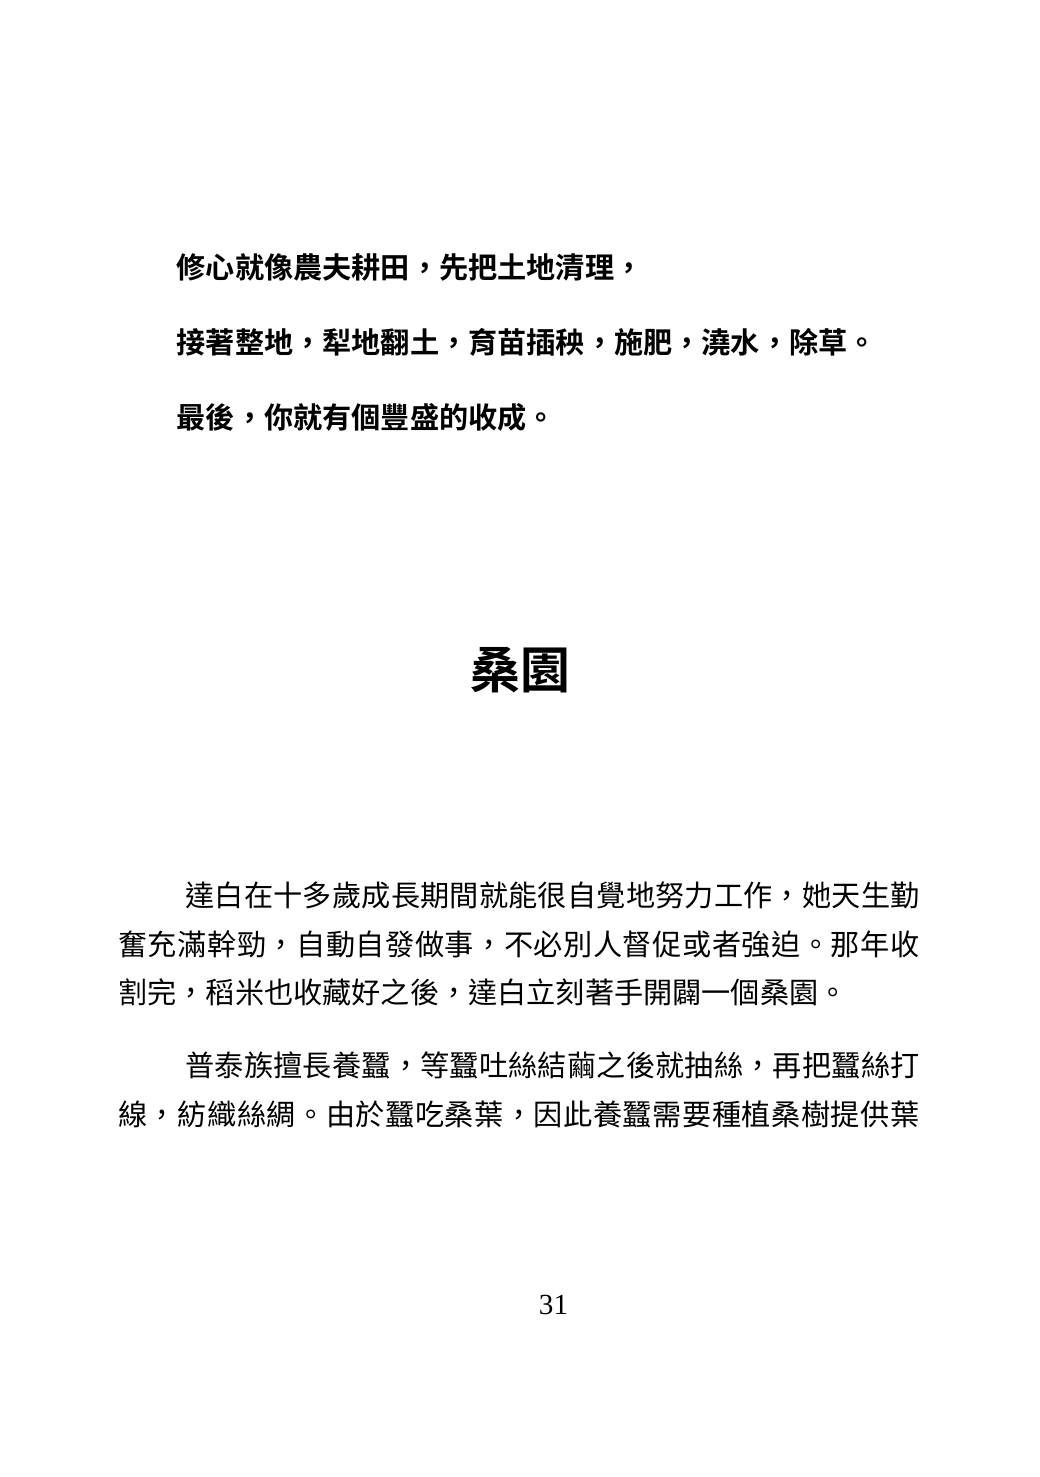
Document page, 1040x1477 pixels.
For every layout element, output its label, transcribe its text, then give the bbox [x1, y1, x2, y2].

subtitle 桑園 [118, 630, 921, 702]
text 修心就像農夫耕田，先把土地清理， [118, 245, 921, 287]
text 普泰族擅長養蠶，等蠶吐絲結繭之後就抽絲，再把蠶絲打線，紡織絲綢。由於蠶吃桑葉，因此養蠶需要種植桑樹提供葉 [118, 1043, 921, 1133]
text 接著整地，犁地翻土，育苗插秧，施肥，澆水，除草。 [118, 320, 921, 362]
text 最後，你就有個豐盛的收成。 [118, 394, 921, 437]
text 達白在十多歲成長期間就能很自覺地努力工作，她天生勤奮充滿幹勁，自動自發做事，不必別人督促或者強迫。那年收割完，稻米也收藏好之後，達白立刻著手開闢一個桑園。 [118, 873, 921, 1012]
